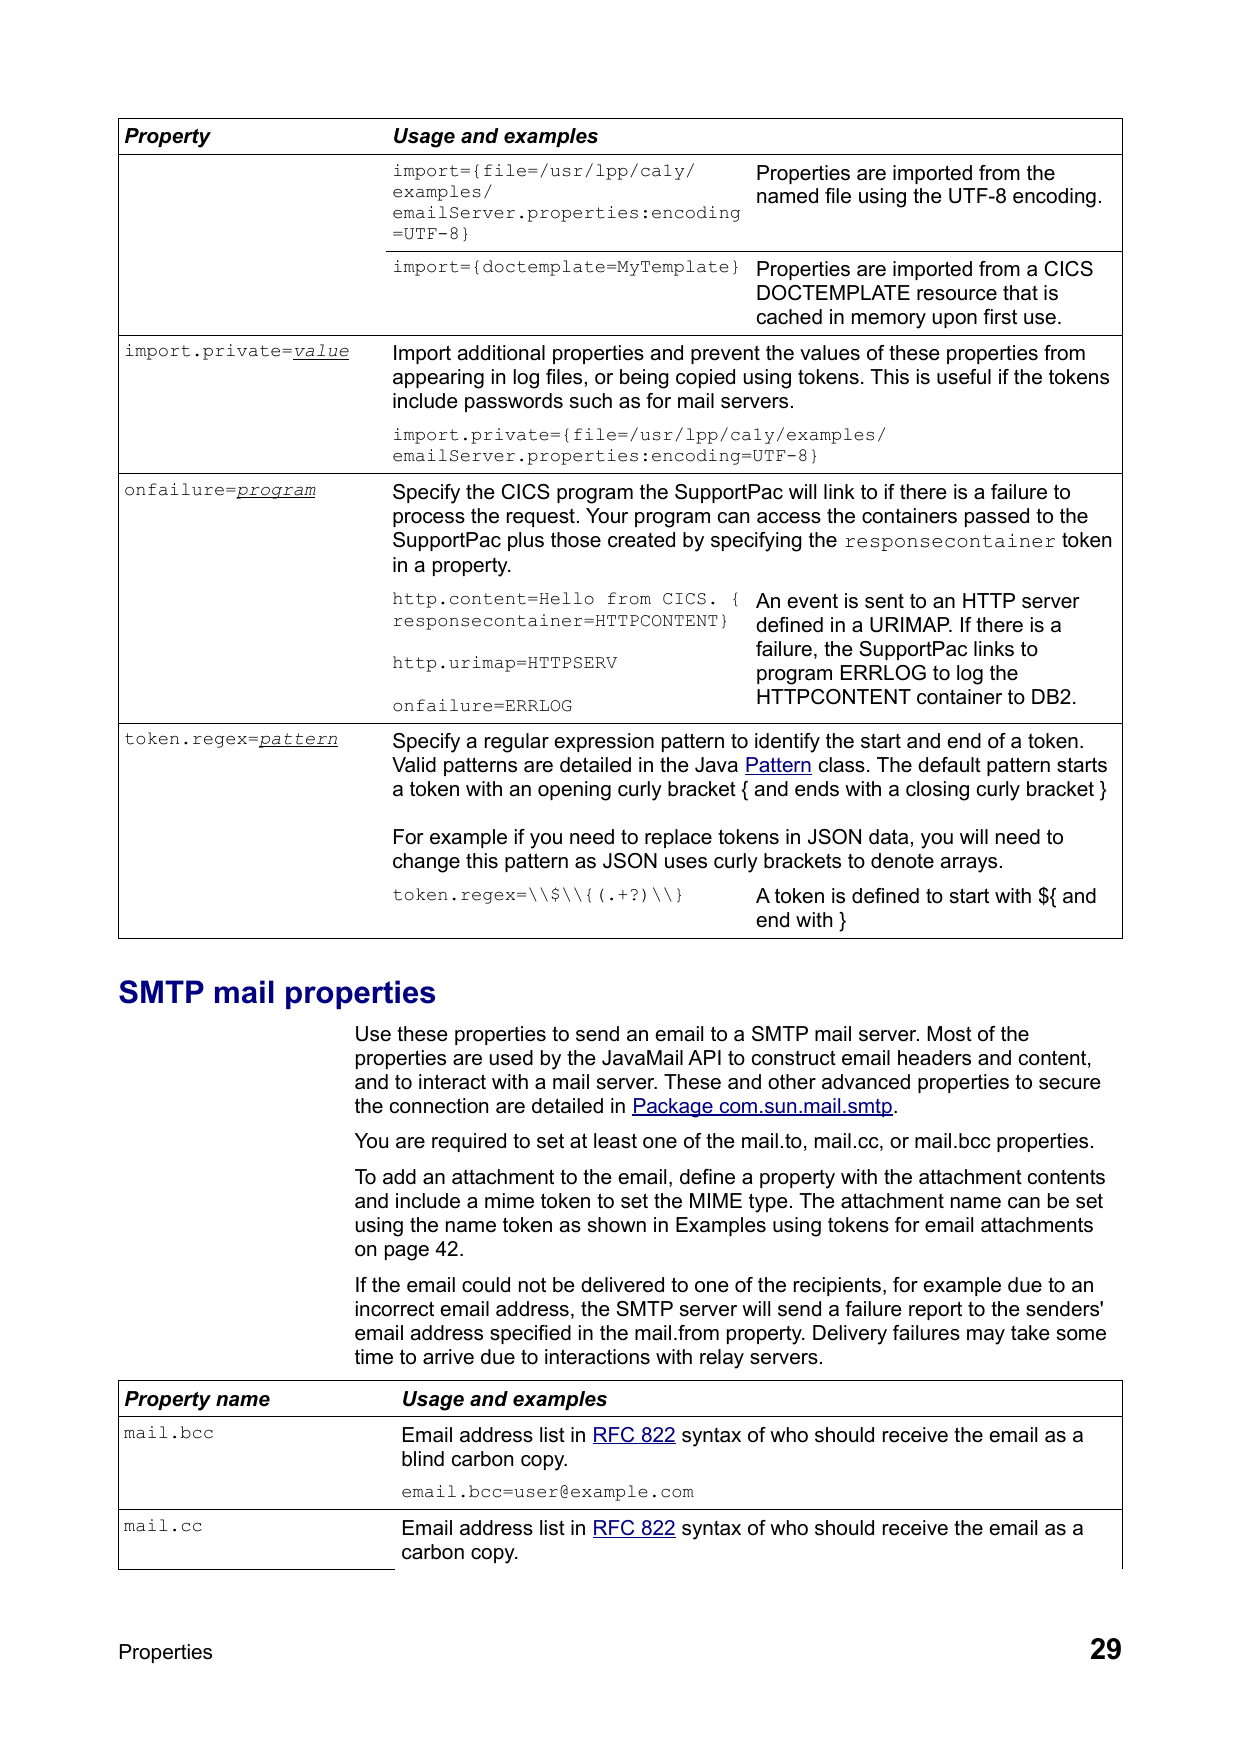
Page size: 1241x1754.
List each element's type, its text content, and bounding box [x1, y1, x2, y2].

table_cell A token is defined to start with ${ and end with } [750, 878, 1122, 938]
text To add an attachment to the email, define a property with the attachment contents and include a mime token to set the MIME type. The attachment name can be set using the name token as shown in Examples using tokens for email attachments on page 42. [354, 1165, 1122, 1261]
table_cell email.bcc=user@example.com [395, 1476, 1122, 1509]
table_cell token.regex=pattern [119, 724, 386, 938]
table_cell Email address list in RFC 822 syntax of who should receive the email as a carbon copy. [395, 1510, 1122, 1569]
table_cell Email address list in RFC 822 syntax of who should receive the email as a blind carbon copy. [395, 1417, 1122, 1476]
table_cell [119, 155, 386, 335]
table_cell Specify a regular expression pattern to identify the start and end of a token. Valid patterns are detailed in the Java Pattern class. The default pattern starts a token with an opening curly bracket { and ends with a closing curly bracket } For example if you need to replace tokens in JSON data, you will need to change this pattern as JSON uses curly brackets to denote arrays. [386, 724, 1122, 878]
table_header Property name [119, 1381, 395, 1416]
table_cell import.private=value [119, 336, 386, 473]
text If the email could not be delivered to one of the recipients, for example due to an incorrect email address, the SMTP server will send a failure report to the senders' email address specified in the mail.from property. Delivery failures may take some time to arrive due to interactions with relay servers. [354, 1273, 1122, 1368]
table_cell import={doctemplate=MyTemplate} [386, 252, 750, 335]
table_header Property [119, 119, 386, 154]
text Use these properties to send an email to a SMTP mail server. Most of the properties are used by the JavaMail API to construct email headers and content, and to interact with a mail server. These and other advanced properties to secure the connection are detailed in Package com.sun.mail.smtp. [354, 1022, 1122, 1117]
table_cell An event is sent to an HTTP server defined in a URIMAP. If there is a failure, the SupportPac links to program ERRLOG to log the HTTPCONTENT container to DB2. [750, 583, 1122, 722]
text You are required to set at least one of the mail.to, mail.cc, or mail.bcc properties. [354, 1129, 1122, 1153]
table_header Usage and examples [395, 1381, 1122, 1416]
table_cell http.content=Hello from CICS. {responsecontainer=HTTPCONTENT} http.urimap=HTTPSERV onfailure=ERRLOG [386, 583, 750, 722]
subtitle SMTP mail properties [118, 974, 1122, 1010]
table_cell mail.bcc [119, 1417, 395, 1509]
table_cell import.private={file=/usr/lpp/ca1y/examples/emailServer.properties:encoding=UTF-8} [386, 419, 1122, 473]
table_cell onfailure=program [119, 474, 386, 722]
table_cell mail.cc [119, 1510, 395, 1569]
table_cell Specify the CICS program the SupportPac will link to if there is a failure to process the request. Your program can access the containers passed to the SupportPac plus those created by specifying the responsecontainer token in a property. [386, 474, 1122, 583]
table_cell token.regex=\\$\\{(.+?)\\} [386, 878, 750, 938]
table_header Usage and examples [386, 119, 1122, 154]
table_cell import={file=/usr/lpp/ca1y/examples/emailServer.properties:encoding=UTF-8} [386, 155, 750, 251]
table_cell Properties are imported from a CICS DOCTEMPLATE resource that is cached in memory upon first use. [750, 252, 1122, 335]
table_cell Import additional properties and prevent the values of these properties from appearing in log files, or being copied using tokens. This is useful if the tokens include passwords such as for mail servers. [386, 336, 1122, 419]
table_cell Properties are imported from the named file using the UTF-8 encoding. [750, 155, 1122, 251]
